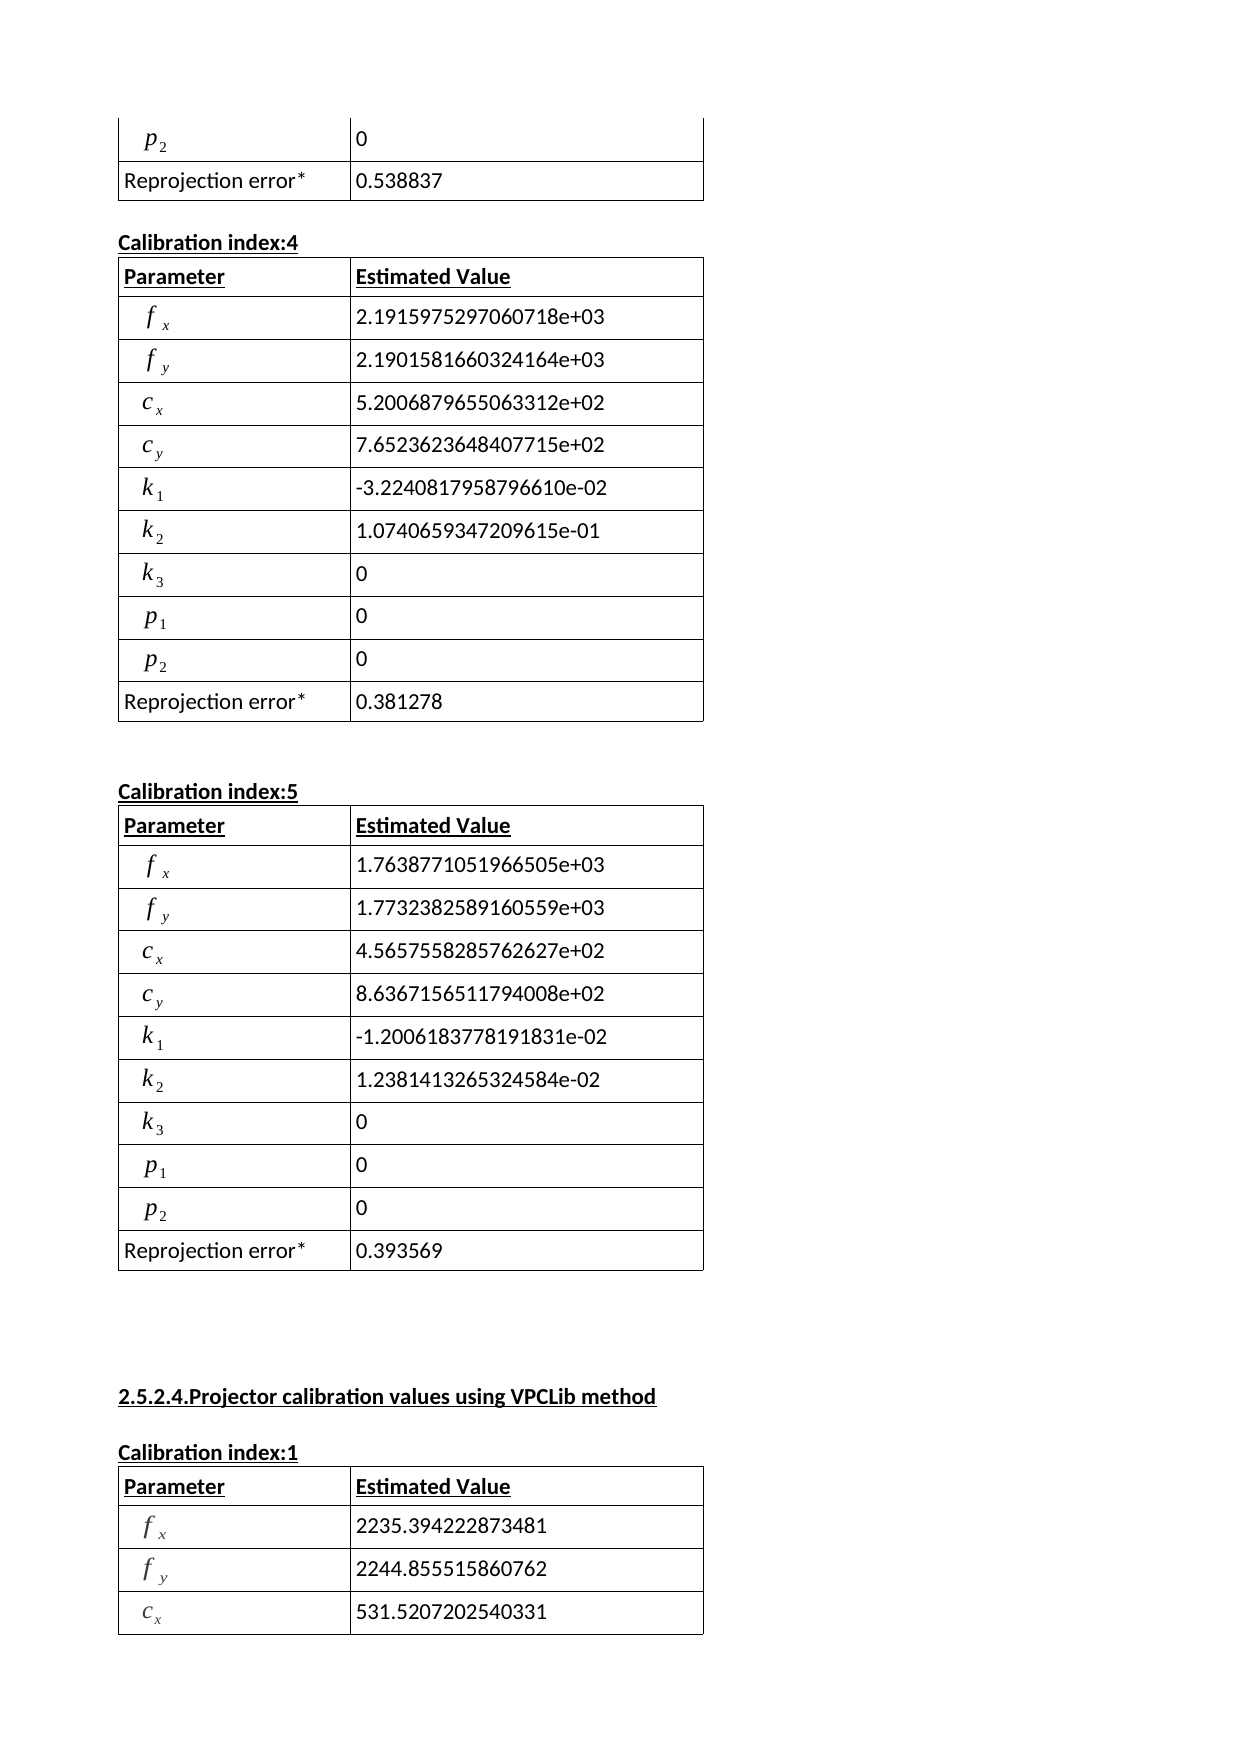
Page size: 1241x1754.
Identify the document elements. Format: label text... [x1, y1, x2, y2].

table_cell [119, 889, 350, 930]
table_cell 2235.394222873481 [351, 1506, 703, 1548]
table_cell [119, 974, 350, 1016]
table_cell 2.1901581660324164e+03 [351, 340, 703, 382]
table_cell 0 [351, 1188, 703, 1230]
table_cell [119, 1060, 350, 1102]
table_cell [119, 426, 350, 467]
text 2.5.2.4.Projector calibration values using VPCLib method [118, 1382, 1122, 1410]
table_cell Reprojection error* [119, 162, 350, 200]
table_cell [119, 1506, 350, 1548]
table_cell [119, 554, 350, 596]
table_cell -3.2240817958796610e-02 [351, 468, 703, 510]
table_cell 0 [351, 118, 703, 161]
table_cell 1.2381413265324584e-02 [351, 1060, 703, 1102]
table_cell 0.538837 [351, 162, 703, 200]
table_cell [119, 297, 350, 339]
table_cell -1.2006183778191831e-02 [351, 1017, 703, 1059]
table_cell 0.381278 [351, 682, 703, 721]
table_cell [119, 597, 350, 639]
table_cell 0 [351, 640, 703, 681]
table_cell 0.393569 [351, 1231, 703, 1270]
table_cell [119, 931, 350, 973]
table_cell [119, 1017, 350, 1059]
table_cell [119, 640, 350, 681]
table_cell [119, 1103, 350, 1144]
table_header Estimated Value [351, 258, 703, 296]
table_cell 4.5657558285762627e+02 [351, 931, 703, 973]
table_cell [119, 383, 350, 425]
table_cell 531.5207202540331 [351, 1592, 703, 1634]
table_cell 1.7732382589160559e+03 [351, 889, 703, 930]
table_cell 8.6367156511794008e+02 [351, 974, 703, 1016]
text Calibration index:4 [118, 228, 1122, 257]
table_cell 1.0740659347209615e-01 [351, 511, 703, 553]
text Calibration index:5 [118, 777, 1122, 805]
table_cell 2244.855515860762 [351, 1549, 703, 1591]
table_cell [119, 468, 350, 510]
table_header Parameter [119, 258, 350, 296]
table_cell 7.6523623648407715e+02 [351, 426, 703, 467]
table_header Parameter [119, 1467, 350, 1505]
table_cell [119, 511, 350, 553]
table_cell Reprojection error* [119, 1231, 350, 1270]
table_cell [119, 118, 350, 161]
table_cell 0 [351, 597, 703, 639]
table_cell [119, 340, 350, 382]
table_cell 0 [351, 1103, 703, 1144]
table_header Parameter [119, 806, 350, 845]
table_cell [119, 1145, 350, 1187]
table_header Estimated Value [351, 806, 703, 845]
table_cell [119, 846, 350, 888]
table_cell [119, 1549, 350, 1591]
table_cell [119, 1188, 350, 1230]
text Calibration index:1 [118, 1438, 1122, 1466]
table_cell 5.2006879655063312e+02 [351, 383, 703, 425]
table_cell 1.7638771051966505e+03 [351, 846, 703, 888]
table_cell 0 [351, 1145, 703, 1187]
table_cell [119, 1592, 350, 1634]
table_header Estimated Value [351, 1467, 703, 1505]
table_cell 2.1915975297060718e+03 [351, 297, 703, 339]
table_cell 0 [351, 554, 703, 596]
table_cell Reprojection error* [119, 682, 350, 721]
